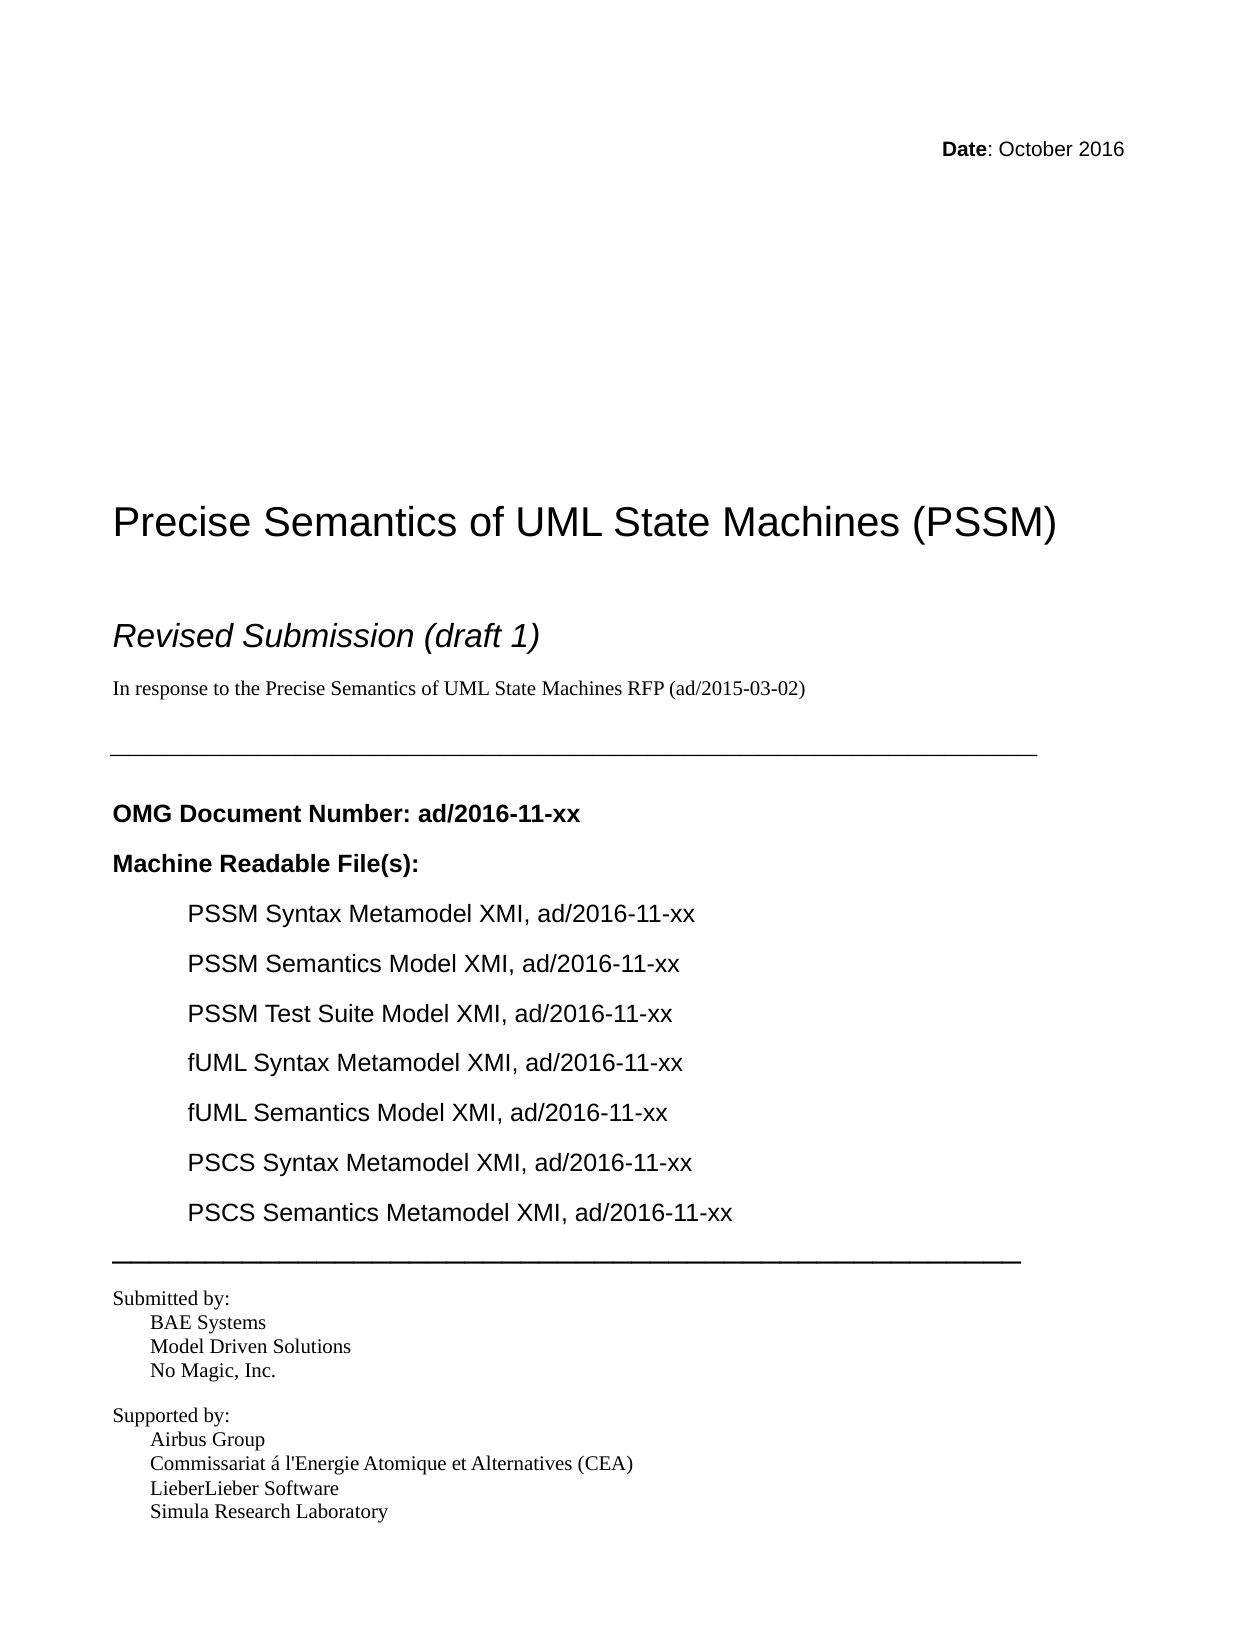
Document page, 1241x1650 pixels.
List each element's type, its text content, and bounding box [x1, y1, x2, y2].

text Model Driven Solutions [150, 1334, 1125, 1358]
text Airbus Group [150, 1427, 1125, 1451]
text In response to the Precise Semantics of UML State Machines RFP (ad/2015-03-02) [112, 676, 1125, 700]
text PSCS Semantics Metamodel XMI, ad/2016-11-xx [112, 1198, 1125, 1226]
text PSCS Syntax Metamodel XMI, ad/2016-11-xx [112, 1148, 1125, 1177]
text PSSM Syntax Metamodel XMI, ad/2016-11-xx [112, 899, 1125, 928]
text Supported by: [112, 1403, 1125, 1427]
text PSSM Test Suite Model XMI, ad/2016-11-xx [112, 998, 1125, 1027]
text BAE Systems [150, 1310, 1125, 1334]
text fUML Semantics Model XMI, ad/2016-11-xx [112, 1098, 1125, 1127]
text __________________________________________________ [112, 721, 1125, 759]
text Submitted by: [112, 1286, 1125, 1310]
title Precise Semantics of UML State Machines (PSSM) [112, 497, 1125, 545]
text PSSM Semantics Model XMI, ad/2016-11-xx [112, 949, 1125, 977]
subtitle Revised Submission (draft 1) [112, 616, 1125, 654]
text Date: October 2016 [112, 135, 1125, 160]
text _________________________________________________ [112, 1226, 1125, 1265]
text OMG Document Number: ad/2016-11-xx [112, 799, 1125, 828]
text Machine Readable File(s): [112, 849, 1125, 878]
text fUML Syntax Metamodel XMI, ad/2016-11-xx [112, 1048, 1125, 1077]
text No Magic, Inc. [150, 1358, 1125, 1382]
text Commissariat á l'Energie Atomique et Alternatives (CEA) [150, 1451, 1125, 1475]
text LieberLieber Software [150, 1475, 1125, 1499]
text Simula Research Laboratory [150, 1499, 1125, 1523]
